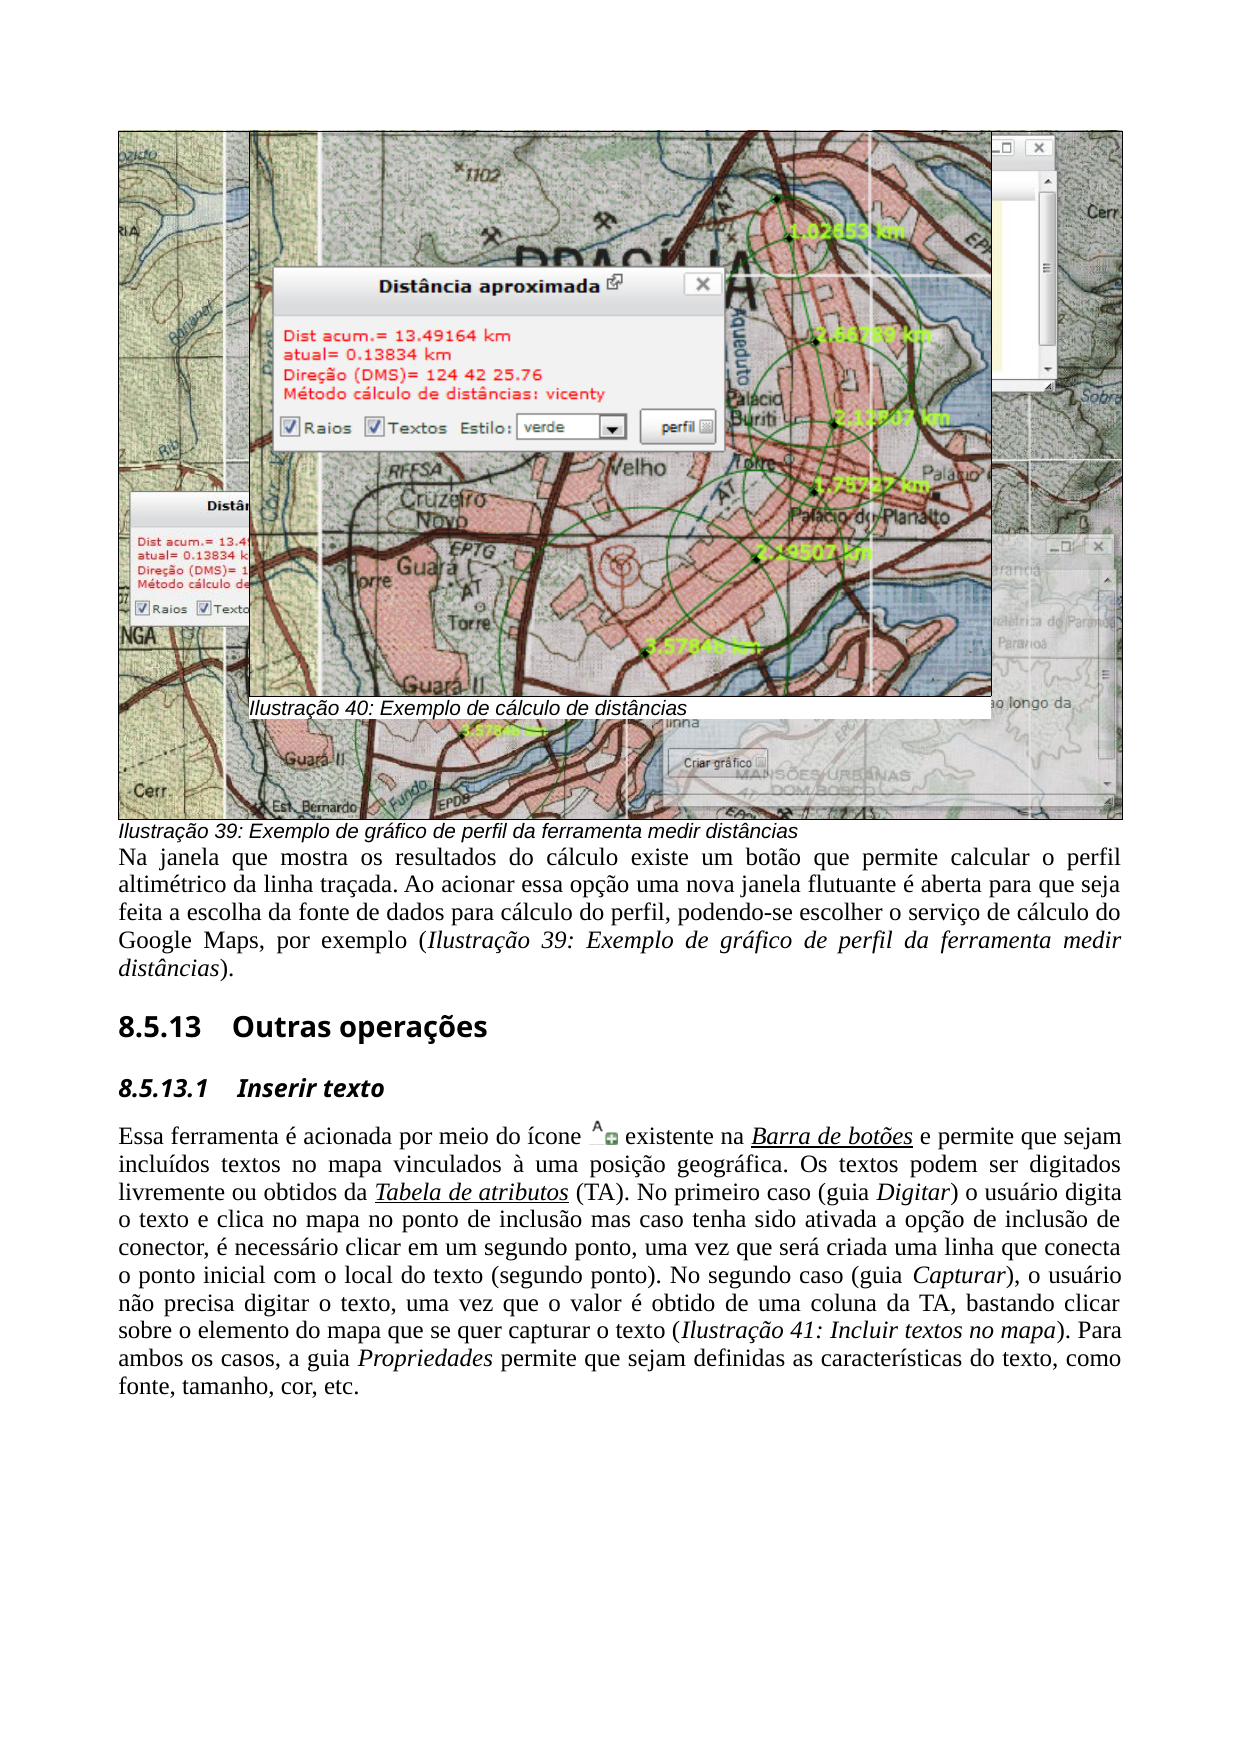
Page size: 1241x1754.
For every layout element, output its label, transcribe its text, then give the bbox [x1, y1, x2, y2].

text [118, 118, 1122, 130]
picture [119, 132, 1122, 819]
text Na janela que mostra os resultados do cálculo existe um botão que permite calcular o perfil altimétrico da linha traçada. Ao acionar essa opção uma nova janela flutuante é aberta para que seja feita a escolha da fonte de dados para cálculo do perfil, podendo-se escolher o serviço de cálculo do Google Maps, por exemplo (Ilustração 39: Exemplo de gráfico de perfil da ferramenta medir distâncias). [118, 843, 1122, 981]
text Ilustração 40: Exemplo de cálculo de distâncias [249, 697, 991, 719]
picture [250, 132, 991, 696]
text Ilustração 39: Exemplo de gráfico de perfil da ferramenta medir distâncias [118, 820, 1122, 843]
text Essa ferramenta é acionada por meio do ícone existente na Barra de botões e permite que sejam incluídos textos no mapa vinculados à uma posição geográfica. Os textos podem ser digitados livremente ou obtidos da Tabela de atributos (TA). No primeiro caso (guia Digitar) o usuário digita o texto e clica no mapa no ponto de inclusão mas caso tenha sido ativada a opção de inclusão de conector, é necessário clicar em um segundo ponto, uma vez que será criada uma linha que conecta o ponto inicial com o local do texto (segundo ponto). No segundo caso (guia Capturar), o usuário não precisa digitar o texto, uma vez que o valor é obtido de uma coluna da TA, bastando clicar sobre o elemento do mapa que se quer capturar o texto (Ilustração 41: Incluir textos no mapa). Para ambos os casos, a guia Propriedades permite que sejam definidas as características do texto, como fonte, tamanho, cor, etc. [118, 1118, 1122, 1399]
subtitle Outras operações [118, 1006, 1122, 1046]
picture [588, 1117, 619, 1145]
subtitle Inserir texto [118, 1071, 1122, 1105]
